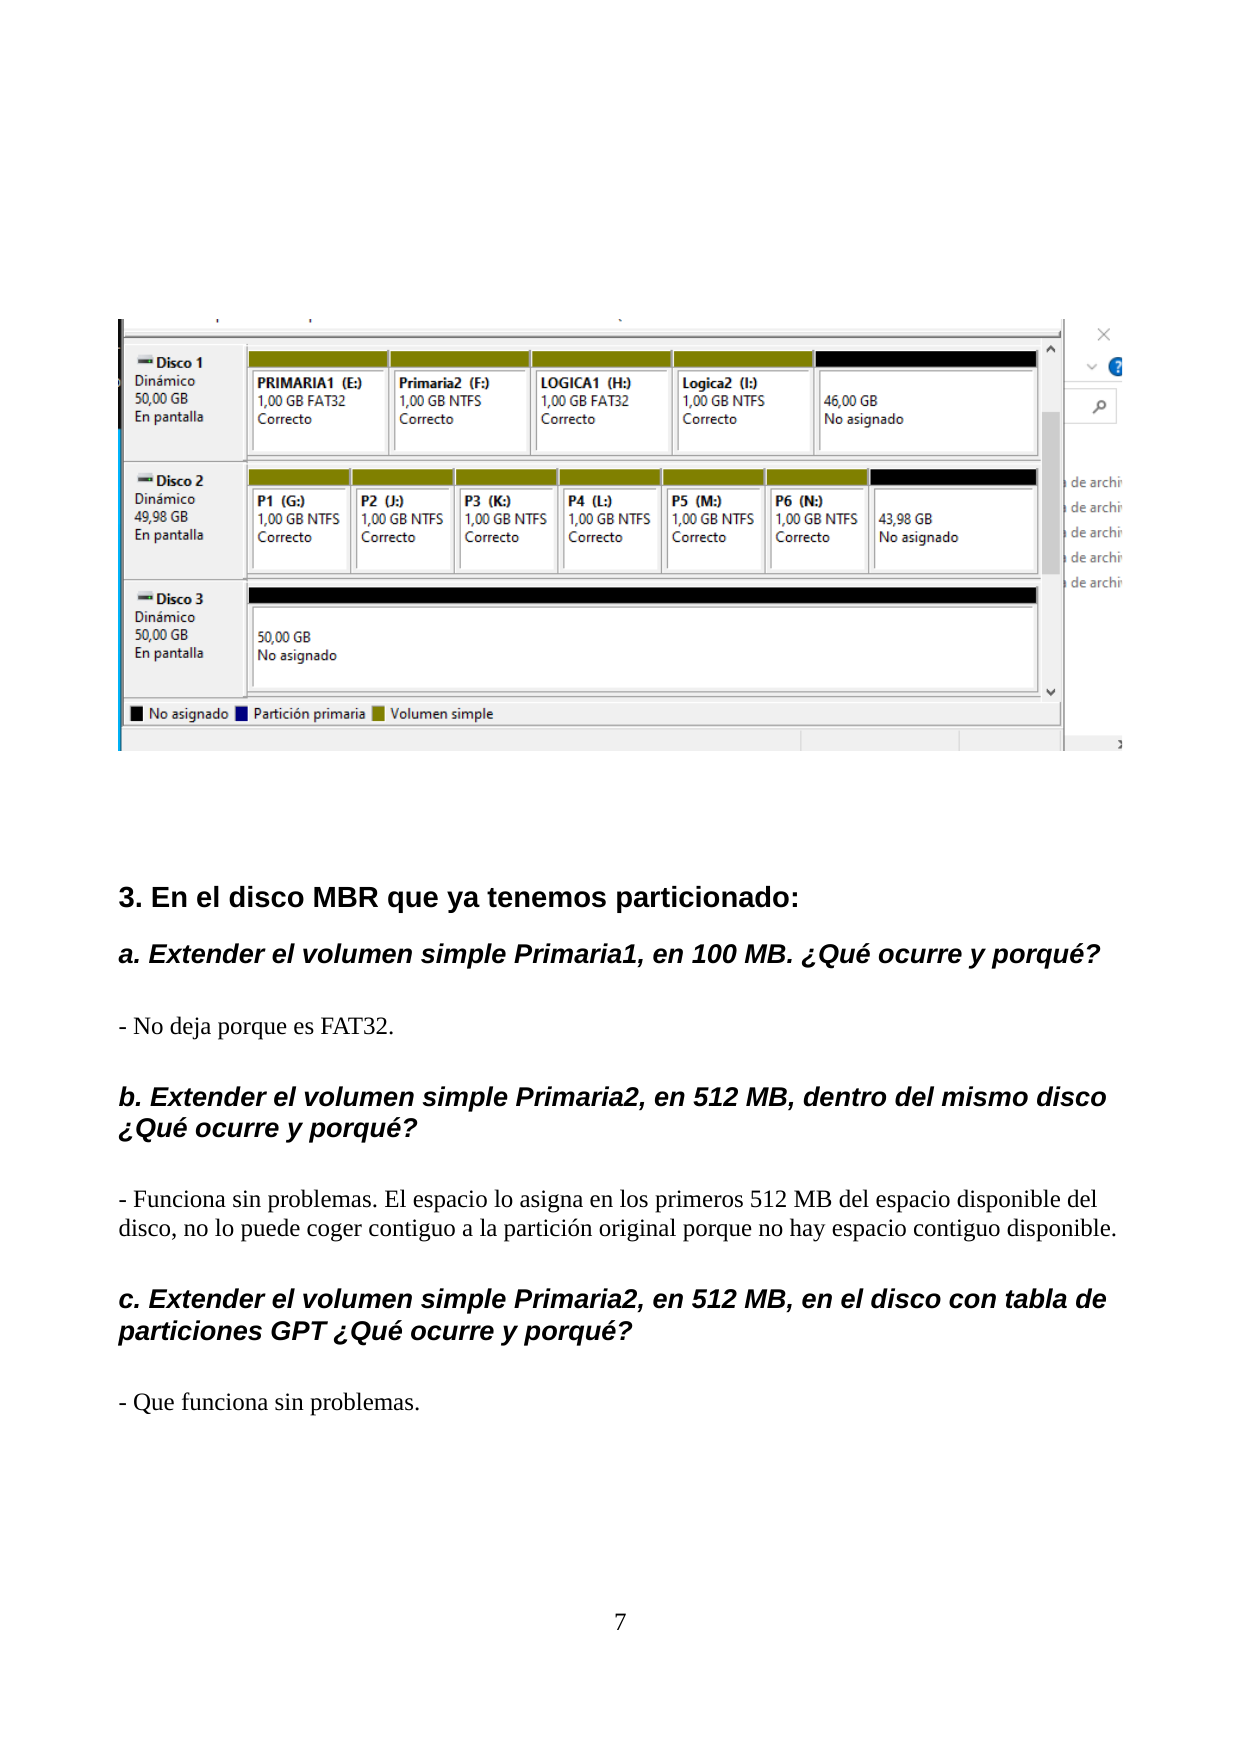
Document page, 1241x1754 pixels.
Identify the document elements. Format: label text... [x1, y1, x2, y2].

subtitle a. Extender el volumen simple Primaria1, en 100 MB. ¿Qué ocurre y porqué? [118, 938, 1122, 969]
text - No deja porque es FAT32. [118, 1011, 1122, 1039]
text - Que funciona sin problemas. [118, 1387, 1122, 1416]
picture [118, 319, 1123, 751]
subtitle b. Extender el volumen simple Primaria2, en 512 MB, dentro del mismo disco ¿Qué ocurre y porqué? [118, 1081, 1122, 1143]
subtitle 3. En el disco MBR que ya tenemos particionado: [118, 880, 1122, 913]
subtitle c. Extender el volumen simple Primaria2, en 512 MB, en el disco con tabla de particiones GPT ¿Qué ocurre y porqué? [118, 1283, 1122, 1346]
text - Funciona sin problemas. El espacio lo asigna en los primeros 512 MB del espacio disponible del disco, no lo puede coger contiguo a la partición original porque no hay espacio contiguo disponible. [118, 1184, 1122, 1242]
